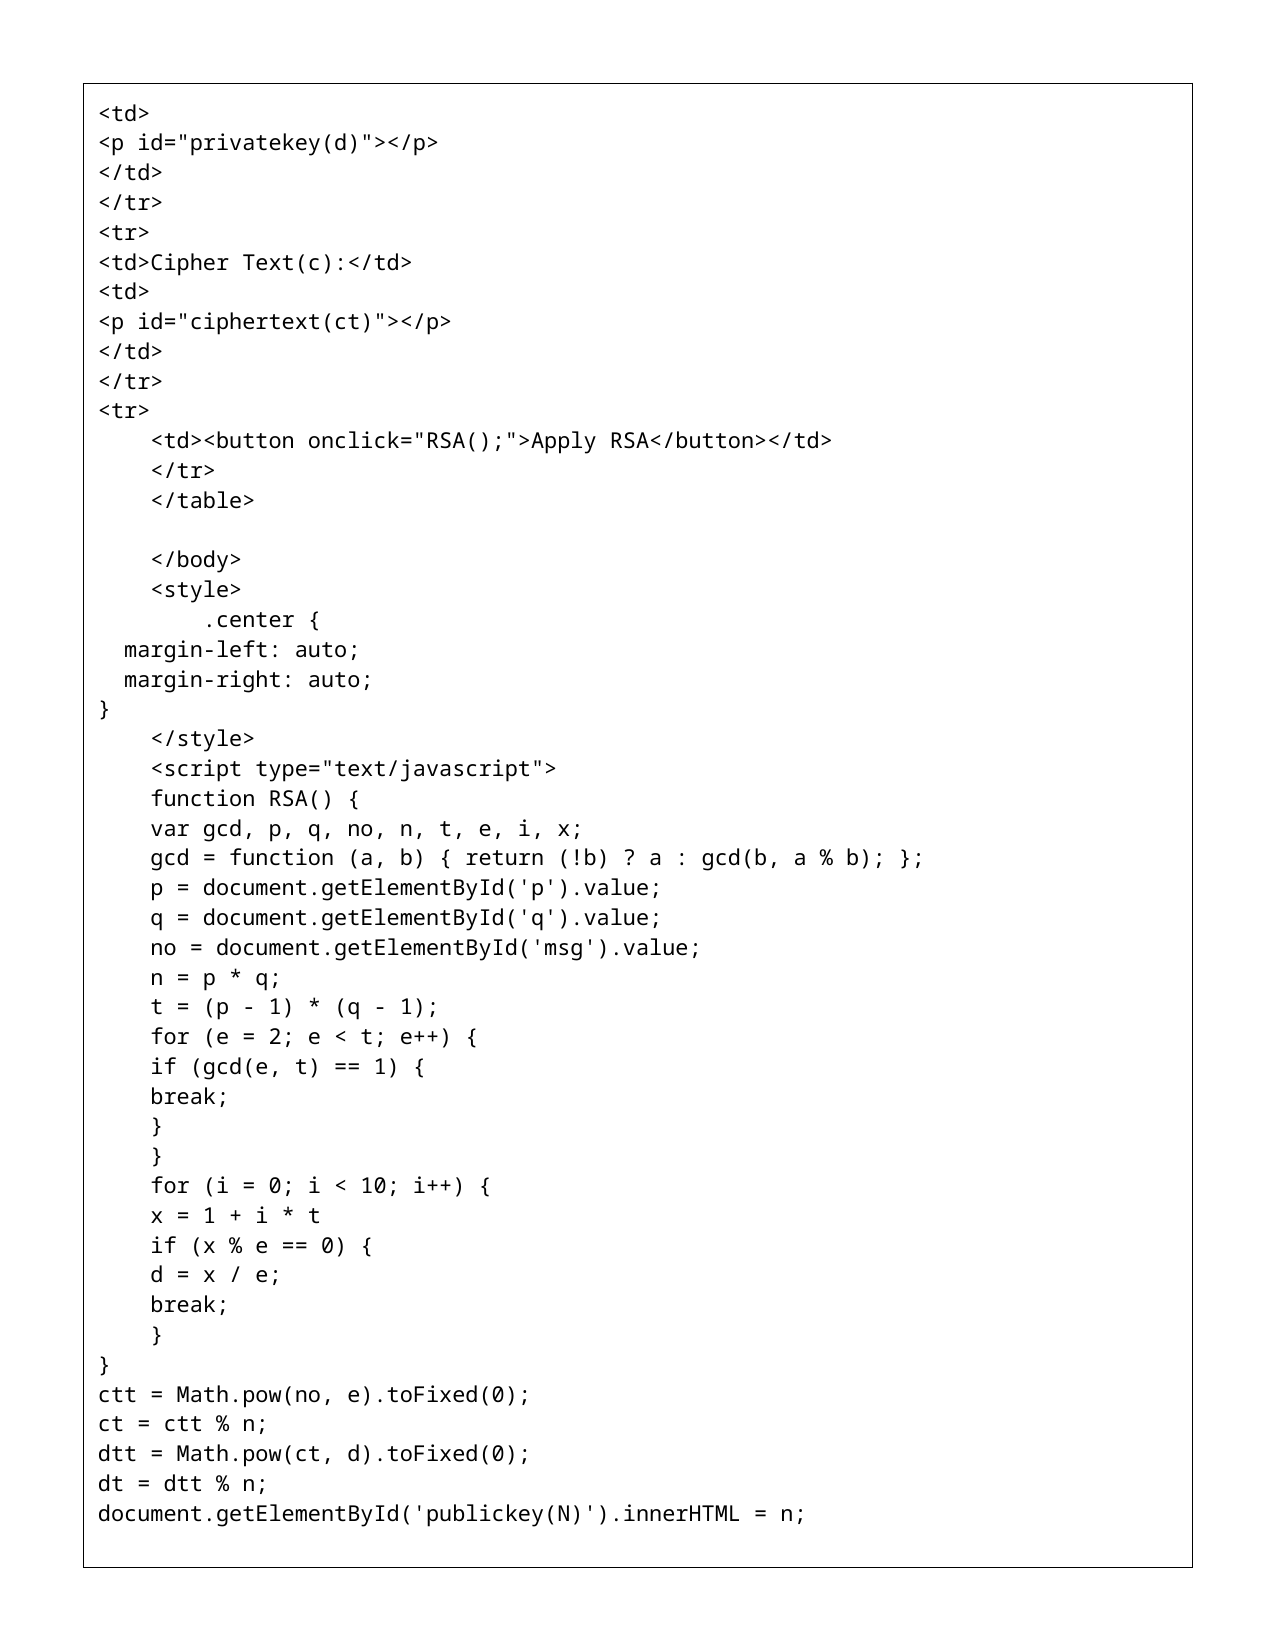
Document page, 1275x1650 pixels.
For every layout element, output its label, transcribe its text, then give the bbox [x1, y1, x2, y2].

text } [98, 1319, 1177, 1349]
text <tr> [98, 396, 1177, 425]
text <style> [98, 574, 1177, 604]
text if (gcd(e, t) == 1) { [98, 1051, 1177, 1081]
text document.getElementById('publickey(N)').innerHTML = n; [98, 1498, 1177, 1528]
text <td><button onclick="RSA();">Apply RSA</button></td> [98, 425, 1177, 455]
text <tr> [98, 217, 1177, 247]
text if (x % e == 0) { [98, 1230, 1177, 1259]
text <p id="ciphertext(ct)"></p> [98, 306, 1177, 336]
text t = (p - 1) * (q - 1); [98, 991, 1177, 1021]
text </body> [98, 544, 1177, 574]
text var gcd, p, q, no, n, t, e, i, x; [98, 813, 1177, 842]
text </style> [98, 723, 1177, 753]
text p = document.getElementById('p').value; [98, 872, 1177, 902]
text } [98, 1349, 1177, 1379]
text break; [98, 1081, 1177, 1111]
text } [98, 693, 1177, 723]
text </td> [98, 336, 1177, 366]
text } [98, 1140, 1177, 1170]
text <td> [98, 276, 1177, 306]
text <td>Cipher Text(c):</td> [98, 247, 1177, 276]
text </tr> [98, 187, 1177, 217]
text margin-left: auto; [98, 634, 1177, 664]
text q = document.getElementById('q').value; [98, 902, 1177, 932]
text for (e = 2; e < t; e++) { [98, 1021, 1177, 1051]
text .center { [98, 604, 1177, 634]
text </tr> [98, 366, 1177, 396]
text d = x / e; [98, 1259, 1177, 1289]
text for (i = 0; i < 10; i++) { [98, 1170, 1177, 1200]
text } [98, 1111, 1177, 1140]
text ct = ctt % n; [98, 1408, 1177, 1438]
text n = p * q; [98, 962, 1177, 991]
text margin-right: auto; [98, 664, 1177, 693]
text no = document.getElementById('msg').value; [98, 932, 1177, 962]
text function RSA() { [98, 783, 1177, 813]
text ctt = Math.pow(no, e).toFixed(0); [98, 1379, 1177, 1408]
text dt = dtt % n; [98, 1468, 1177, 1498]
text <td> [98, 98, 1177, 127]
text break; [98, 1289, 1177, 1319]
text <script type="text/javascript"> [98, 753, 1177, 783]
text dtt = Math.pow(ct, d).toFixed(0); [98, 1438, 1177, 1468]
text gcd = function (a, b) { return (!b) ? a : gcd(b, a % b); }; [98, 842, 1177, 872]
text x = 1 + i * t [98, 1200, 1177, 1230]
text </td> [98, 157, 1177, 187]
text </table> [98, 485, 1177, 515]
text <p id="privatekey(d)"></p> [98, 127, 1177, 157]
text </tr> [98, 455, 1177, 485]
